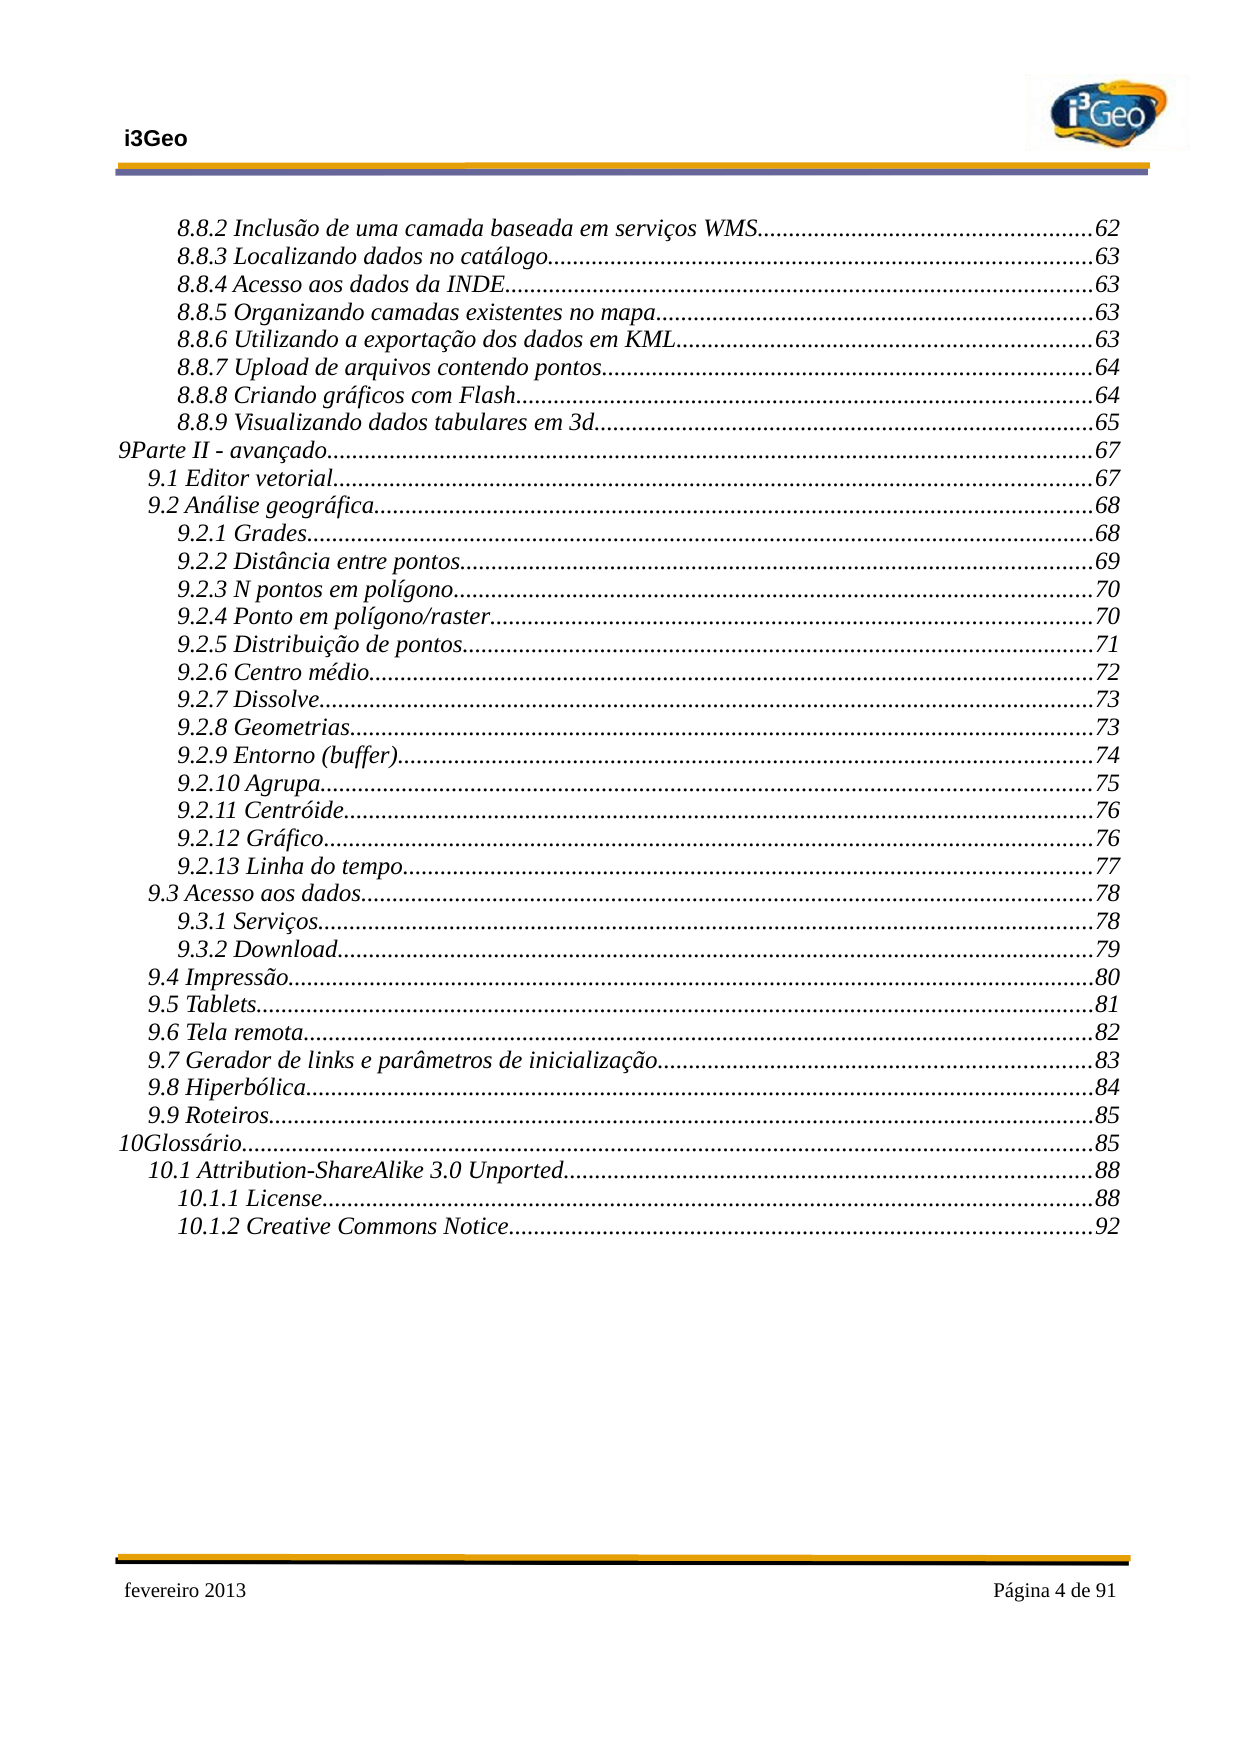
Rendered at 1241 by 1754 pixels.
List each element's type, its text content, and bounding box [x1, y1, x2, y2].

text 10Glossário 85 [118, 1129, 1122, 1157]
text 8.8.4 Acesso aos dados da INDE 63 [177, 270, 1122, 298]
text 9.2.4 Ponto em polígono/raster 70 [177, 602, 1122, 630]
text 8.8.9 Visualizando dados tabulares em 3d 65 [177, 408, 1122, 436]
text 9.2.3 N pontos em polígono 70 [177, 575, 1122, 602]
text 10.1.2 Creative Commons Notice 92 [177, 1212, 1122, 1240]
text 8.8.8 Criando gráficos com Flash 64 [177, 381, 1122, 408]
text 9.2 Análise geográfica 68 [148, 492, 1122, 519]
text 9.8 Hiperbólica 84 [148, 1073, 1122, 1101]
text 9.2.11 Centróide 76 [177, 796, 1122, 824]
picture [1025, 74, 1191, 151]
text 8.8.3 Localizando dados no catálogo 63 [177, 242, 1122, 270]
text 9.2.10 Agrupa 75 [177, 769, 1122, 796]
text 9.2.8 Geometrias 73 [177, 713, 1122, 741]
text 9.2.5 Distribuição de pontos 71 [177, 630, 1122, 658]
text 9.3.1 Serviços 78 [177, 907, 1122, 935]
text 9.2.2 Distância entre pontos 69 [177, 547, 1122, 575]
text 9Parte II - avançado 67 [118, 436, 1122, 464]
text 8.8.5 Organizando camadas existentes no mapa 63 [177, 298, 1122, 325]
text 9.5 Tablets 81 [148, 990, 1122, 1018]
text 9.3.2 Download 79 [177, 935, 1122, 963]
text 9.4 Impressão 80 [148, 963, 1122, 990]
text 8.8.7 Upload de arquivos contendo pontos 64 [177, 353, 1122, 381]
text 9.1 Editor vetorial 67 [148, 464, 1122, 492]
text 9.2.9 Entorno (buffer) 74 [177, 741, 1122, 769]
text 10.1.1 License 88 [177, 1184, 1122, 1212]
text 9.2.12 Gráfico 76 [177, 824, 1122, 852]
text 8.8.2 Inclusão de uma camada baseada em serviços WMS 62 [177, 214, 1122, 242]
text 9.6 Tela remota 82 [148, 1018, 1122, 1046]
text 9.2.6 Centro médio 72 [177, 658, 1122, 686]
text 8.8.6 Utilizando a exportação dos dados em KML 63 [177, 325, 1122, 353]
text 9.7 Gerador de links e parâmetros de inicialização 83 [148, 1046, 1122, 1073]
text 10.1 Attribution-ShareAlike 3.0 Unported 88 [148, 1157, 1122, 1184]
text 9.2.1 Grades 68 [177, 519, 1122, 547]
text 9.3 Acesso aos dados 78 [148, 879, 1122, 907]
text 9.9 Roteiros 85 [148, 1101, 1122, 1129]
text 9.2.13 Linha do tempo 77 [177, 852, 1122, 879]
text 9.2.7 Dissolve 73 [177, 686, 1122, 713]
